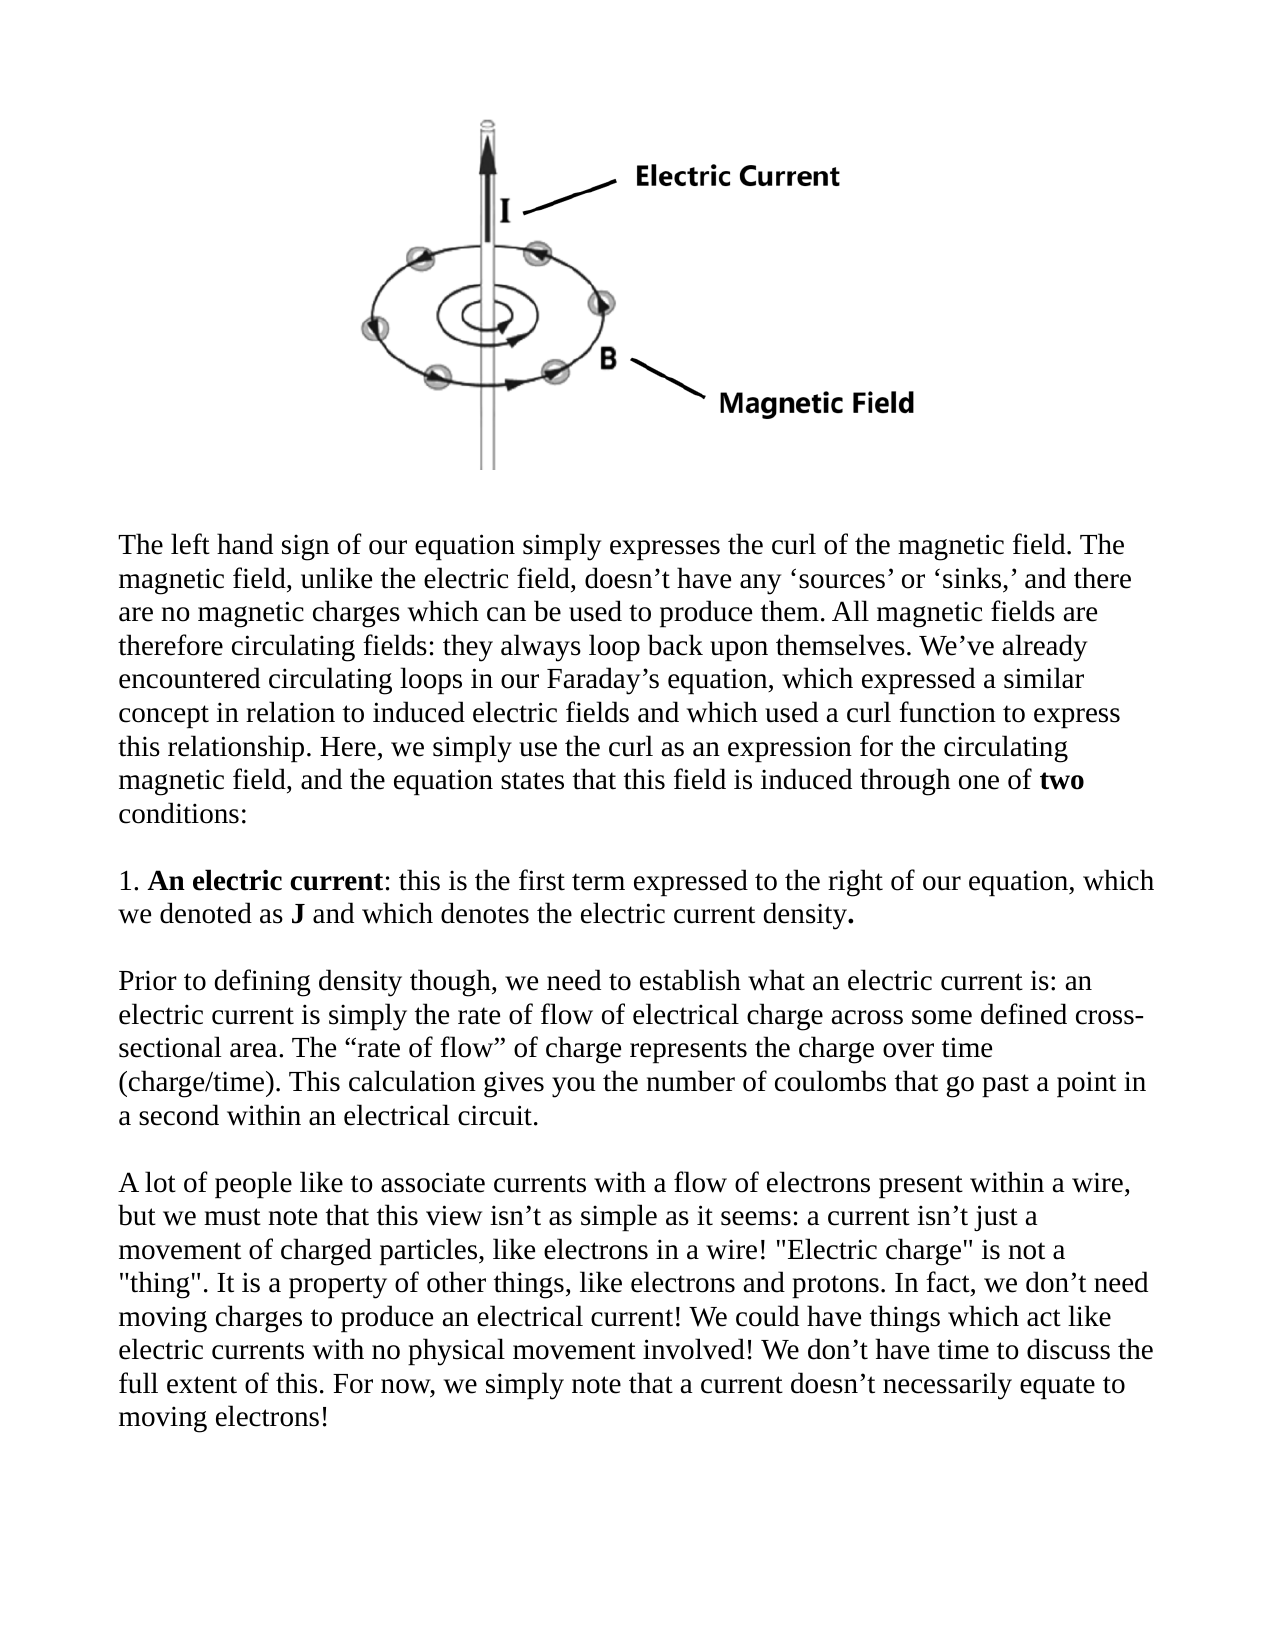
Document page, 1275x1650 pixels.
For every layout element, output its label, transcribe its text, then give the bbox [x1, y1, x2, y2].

text The left hand sign of our equation simply expresses the curl of the magnetic field. The magnetic field, unlike the electric field, doesn’t have any ‘sources’ or ‘sinks,’ and there are no magnetic charges which can be used to produce them. All magnetic fields are therefore circulating fields: they always loop back upon themselves. We’ve already encountered circulating loops in our Faraday’s equation, which expressed a similar concept in relation to induced electric fields and which used a curl function to express this relationship. Here, we simply use the curl as an expression for the circulating magnetic field, and the equation states that this field is induced through one of two conditions: [118, 527, 1157, 829]
text A lot of people like to associate currents with a flow of electrons present within a wire, but we must note that this view isn’t as simple as it seems: a current isn’t just a movement of charged particles, like electrons in a wire! "Electric charge" is not a "thing". It is a property of other things, like electrons and protons. In fact, we don’t need moving charges to produce an electrical current! We could have things which act like electric currents with no physical movement involved! We don’t have time to discuss the full extent of this. For now, we simply note that a current doesn’t necessarily equate to moving electrons! [118, 1165, 1157, 1433]
picture [331, 118, 944, 470]
text 1. An electric current: this is the first term expressed to the right of our equation, which we denoted as J and which denotes the electric current density. [118, 863, 1157, 930]
text Prior to defining density though, we need to establish what an electric current is: an electric current is simply the rate of flow of electrical charge across some defined cross-sectional area. The “rate of flow” of charge represents the charge over time (charge/time). This calculation gives you the number of coulombs that go past a point in a second within an electrical circuit. [118, 963, 1157, 1131]
